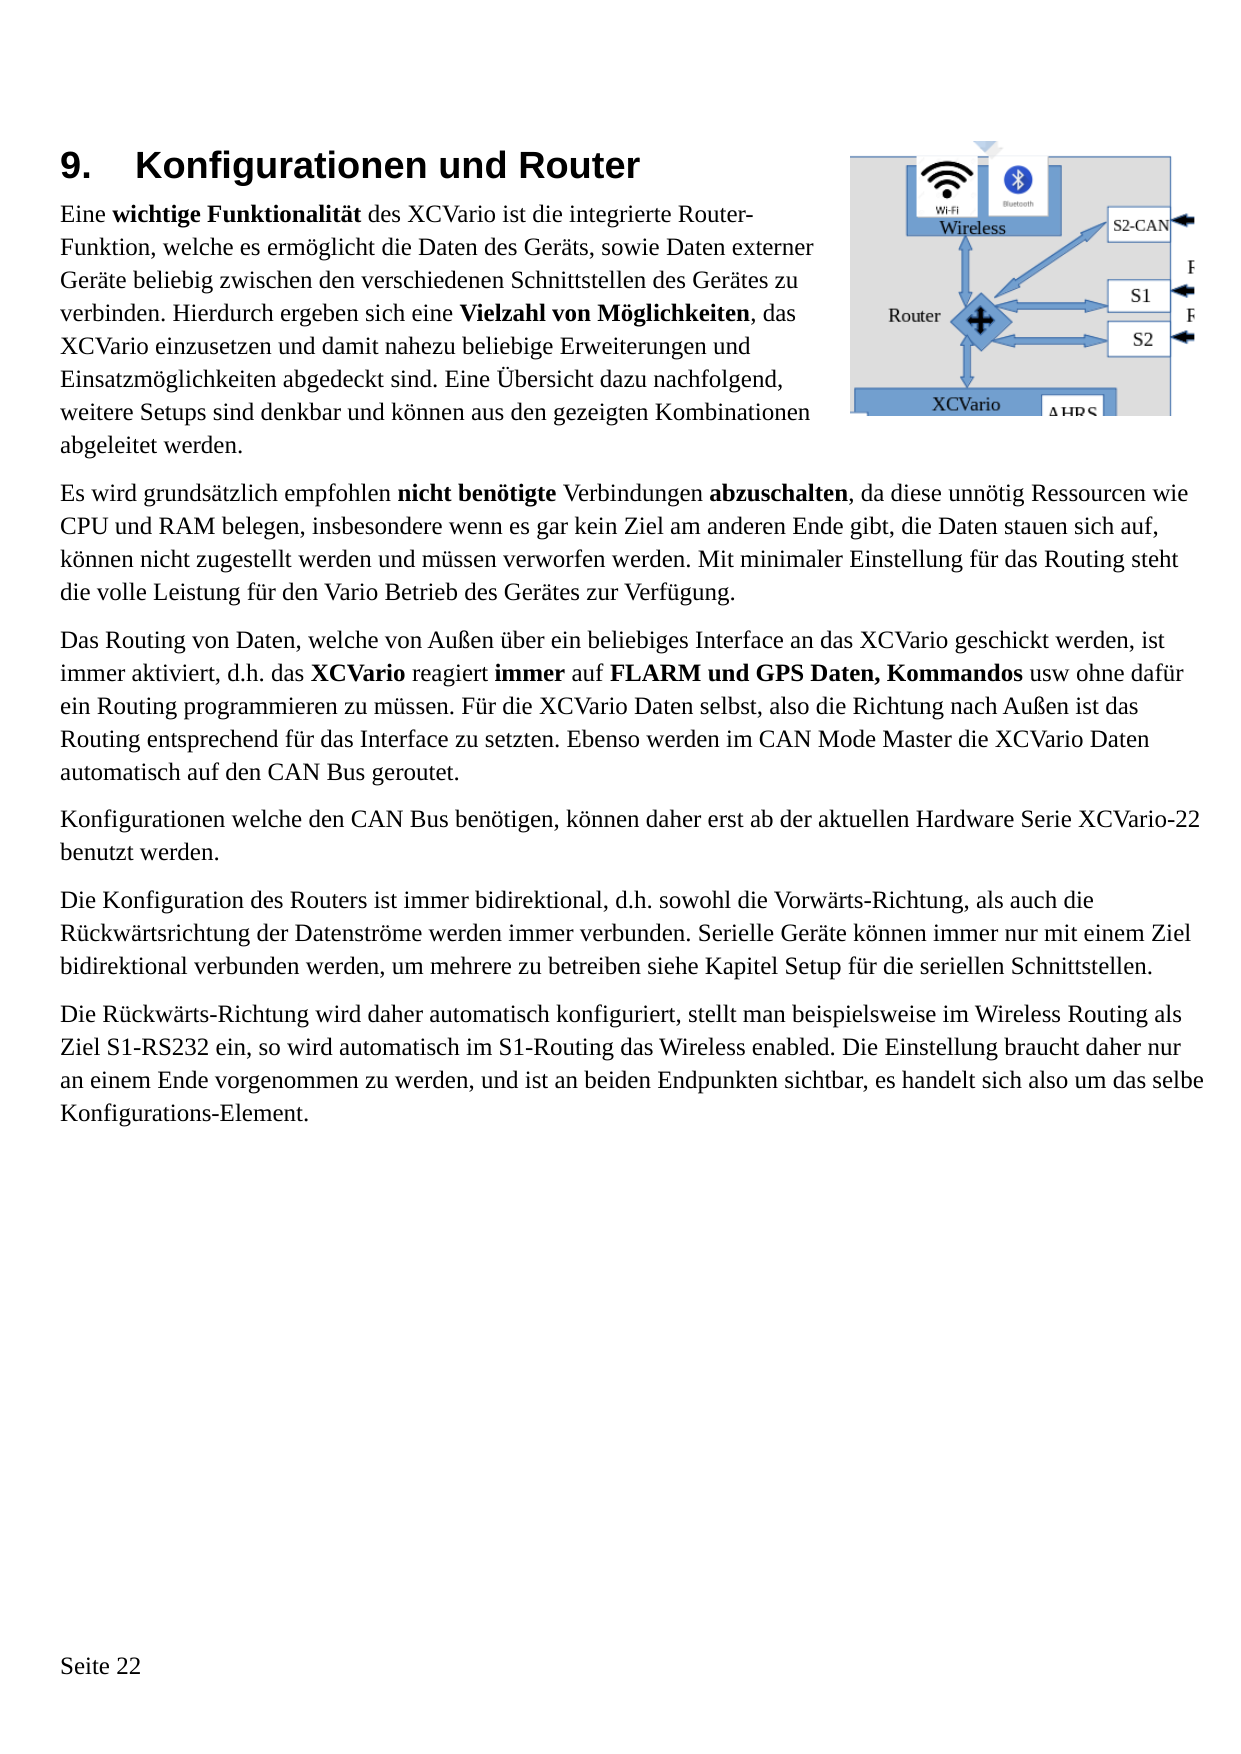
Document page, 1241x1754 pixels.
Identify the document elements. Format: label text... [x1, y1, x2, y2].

subtitle [1195, 143, 1207, 187]
subtitle Konfigurationen und Router [60, 143, 850, 187]
text Eine wichtige Funktionalität des XCVario ist die integrierte Router-Funktion, welche es ermöglicht die Daten des Geräts, sowie Daten externer Geräte beliebig zwischen den verschiedenen Schnittstellen des Gerätes zu verbinden. Hierdurch ergeben sich eine Vielzahl von Möglichkeiten, das XCVario einzusetzen und damit nahezu beliebige Erweiterungen und Einsatzmöglichkeiten abgedeckt sind. Eine Übersicht dazu nachfolgend, weitere Setups sind denkbar und können aus den gezeigten Kombinationen abgeleitet werden. [60, 199, 1207, 459]
picture [850, 141, 1195, 416]
text Die Konfiguration des Routers ist immer bidirektional, d.h. sowohl die Vorwärts-Richtung, als auch die Rückwärtsrichtung der Datenströme werden immer verbunden. Serielle Geräte können immer nur mit einem Ziel bidirektional verbunden werden, um mehrere zu betreiben siehe Kapitel Setup für die seriellen Schnittstellen. [60, 885, 1207, 980]
text Konfigurationen welche den CAN Bus benötigen, können daher erst ab der aktuellen Hardware Serie XCVario-22 benutzt werden. [60, 804, 1207, 866]
text Das Routing von Daten, welche von Außen über ein beliebiges Interface an das XCVario geschickt werden, ist immer aktiviert, d.h. das XCVario reagiert immer auf FLARM und GPS Daten, Kommandos usw ohne dafür ein Routing programmieren zu müssen. Für die XCVario Daten selbst, also die Richtung nach Außen ist das Routing entsprechend für das Interface zu setzten. Ebenso werden im CAN Mode Master die XCVario Daten automatisch auf den CAN Bus geroutet. [60, 625, 1207, 786]
text Es wird grundsätzlich empfohlen nicht benötigte Verbindungen abzuschalten, da diese unnötig Ressourcen wie CPU und RAM belegen, insbesondere wenn es gar kein Ziel am anderen Ende gibt, die Daten stauen sich auf, können nicht zugestellt werden und müssen verworfen werden. Mit minimaler Einstellung für das Routing steht die volle Leistung für den Vario Betrieb des Gerätes zur Verfügung. [60, 478, 1207, 606]
text Die Rückwärts-Richtung wird daher automatisch konfiguriert, stellt man beispielsweise im Wireless Routing als Ziel S1-RS232 ein, so wird automatisch im S1-Routing das Wireless enabled. Die Einstellung braucht daher nur an einem Ende vorgenommen zu werden, und ist an beiden Endpunkten sichtbar, es handelt sich also um das selbe Konfigurations-Element. [60, 999, 1207, 1126]
